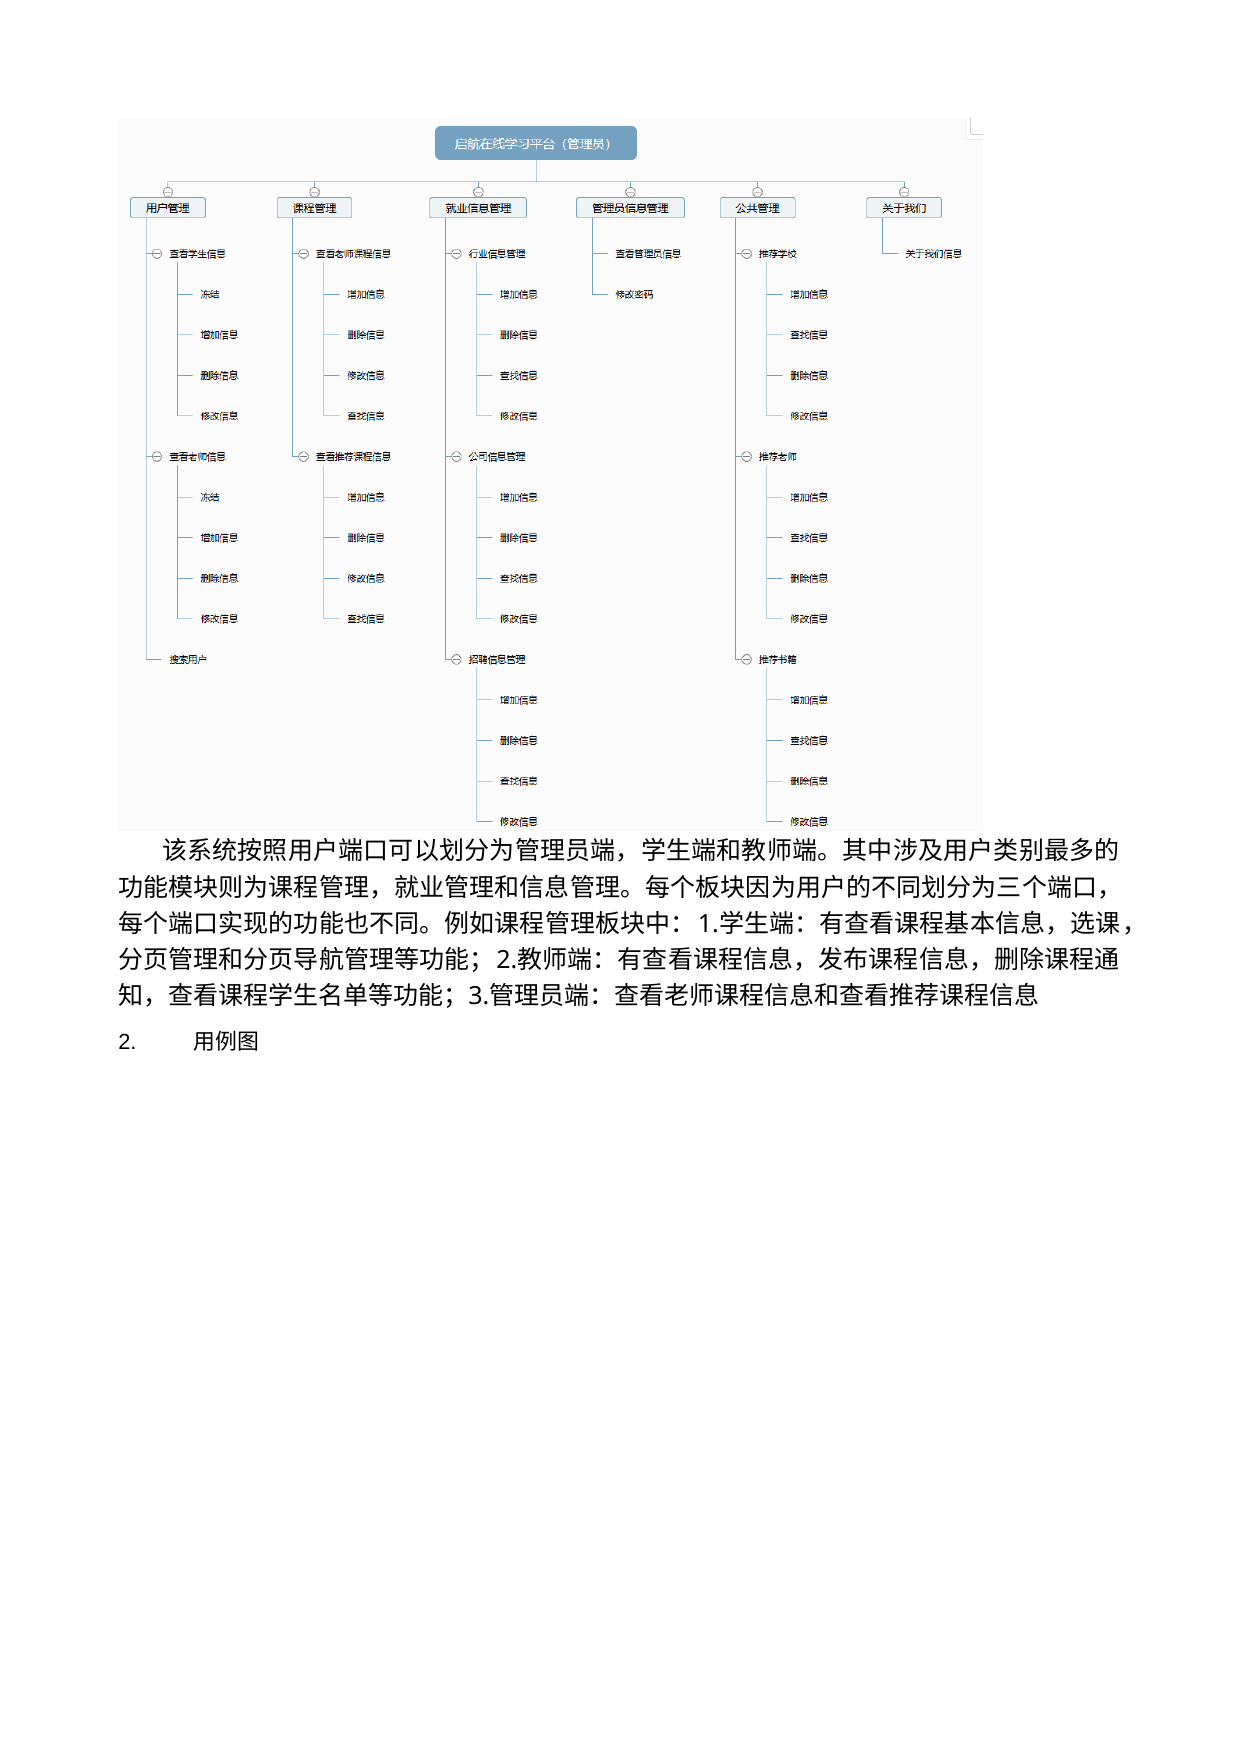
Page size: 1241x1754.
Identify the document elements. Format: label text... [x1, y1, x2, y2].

subtitle 用例图 [118, 1024, 1122, 1055]
text 该系统按照用户端口可以划分为管理员端，学生端和教师端。其中涉及用户类别最多的功能模块则为课程管理，就业管理和信息管理。每个板块因为用户的不同划分为三个端口，每个端口实现的功能也不同。例如课程管理板块中：1.学生端：有查看课程基本信息，选课，分页管理和分页导航管理等功能；2.教师端：有查看课程信息，发布课程信息，删除课程通知，查看课程学生名单等功能；3.管理员端：查看老师课程信息和查看推荐课程信息 [118, 831, 1122, 1012]
